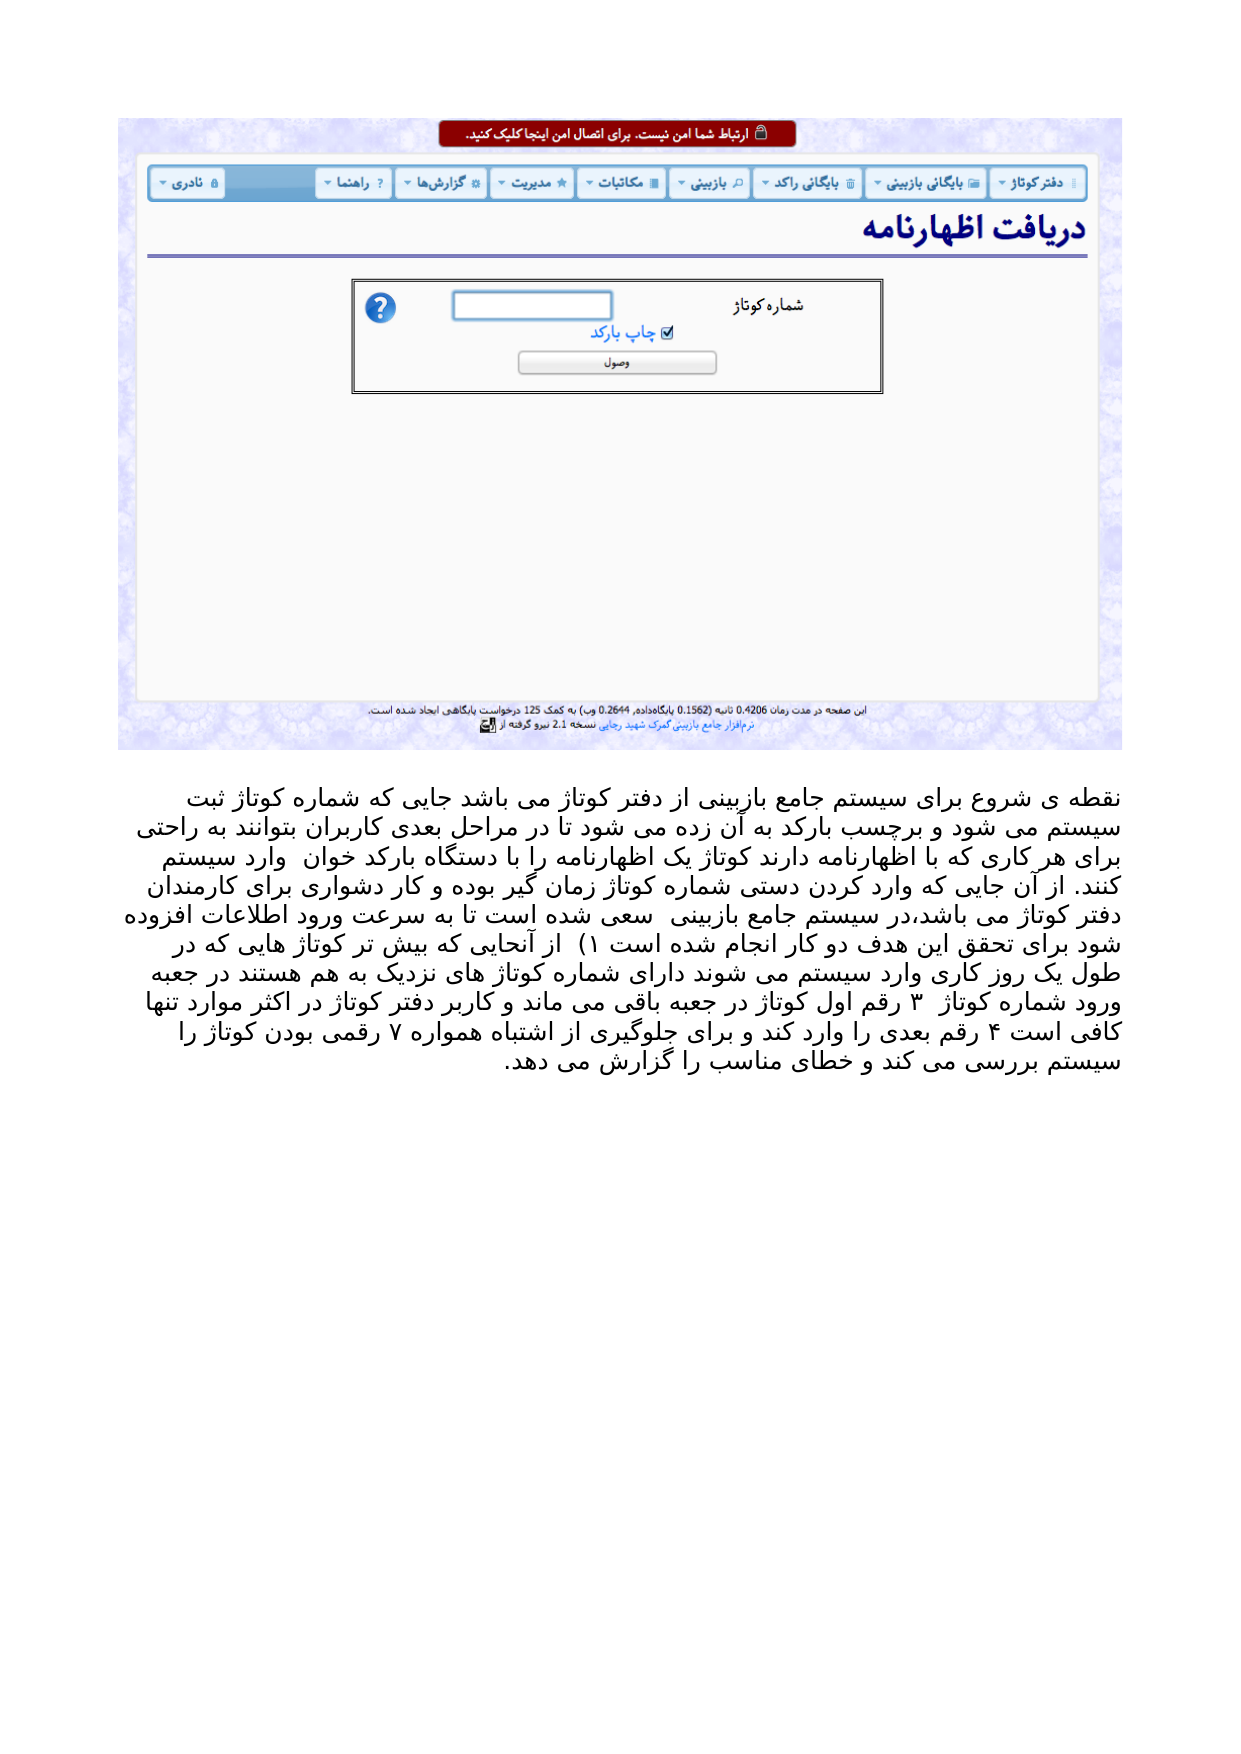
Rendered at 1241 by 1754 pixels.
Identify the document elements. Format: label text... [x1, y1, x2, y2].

text نقطه ی شروع برای سیستم جامع بازبینی از دفتر کوتاژ می باشد جایی که شماره کوتاژ ثبت سیستم می شود و برچسب بارکد‬ به آن زده می شود تا در مراحل بعدی کاربران بتوانند به راحتی برای هر کاری که با اظهارنامه دارند کوتاژ یک اظهارنامه را با دستگاه بارکد خوان وارد سیستم کنند. از آن جایی که وارد کردن دستی شماره کوتاژ زمان گیر بوده و کار دشواری برای کارمندان دفتر کوتاژ می باشد،در سیستم جامع بازبینی سعی شده است تا به سرعت ورود اطلاعات افزوده شود برای تحقق این هدف دو کار انجام شده است ۱) از آنحایی که بیش تر کوتاژ هایی که در طول یک روز کاری وارد سیستم می شوند دارای شماره کوتاژ های نزدیک به هم هستند در جعبه ورود شماره کوتاژ ۳ رقم اول کوتاژ در جعبه باقی می ماند و کاربر دفتر کوتاژ در اکثر موارد تنها کافی است ۴ رقم بعدی را وارد کند و برای جلوگیری از اشتباه همواره ۷ رقمی بودن کوتاژ را سیستم بررسی می کند و خطای مناسب را گزارش می دهد. [118, 783, 1122, 1075]
picture [118, 118, 1123, 750]
